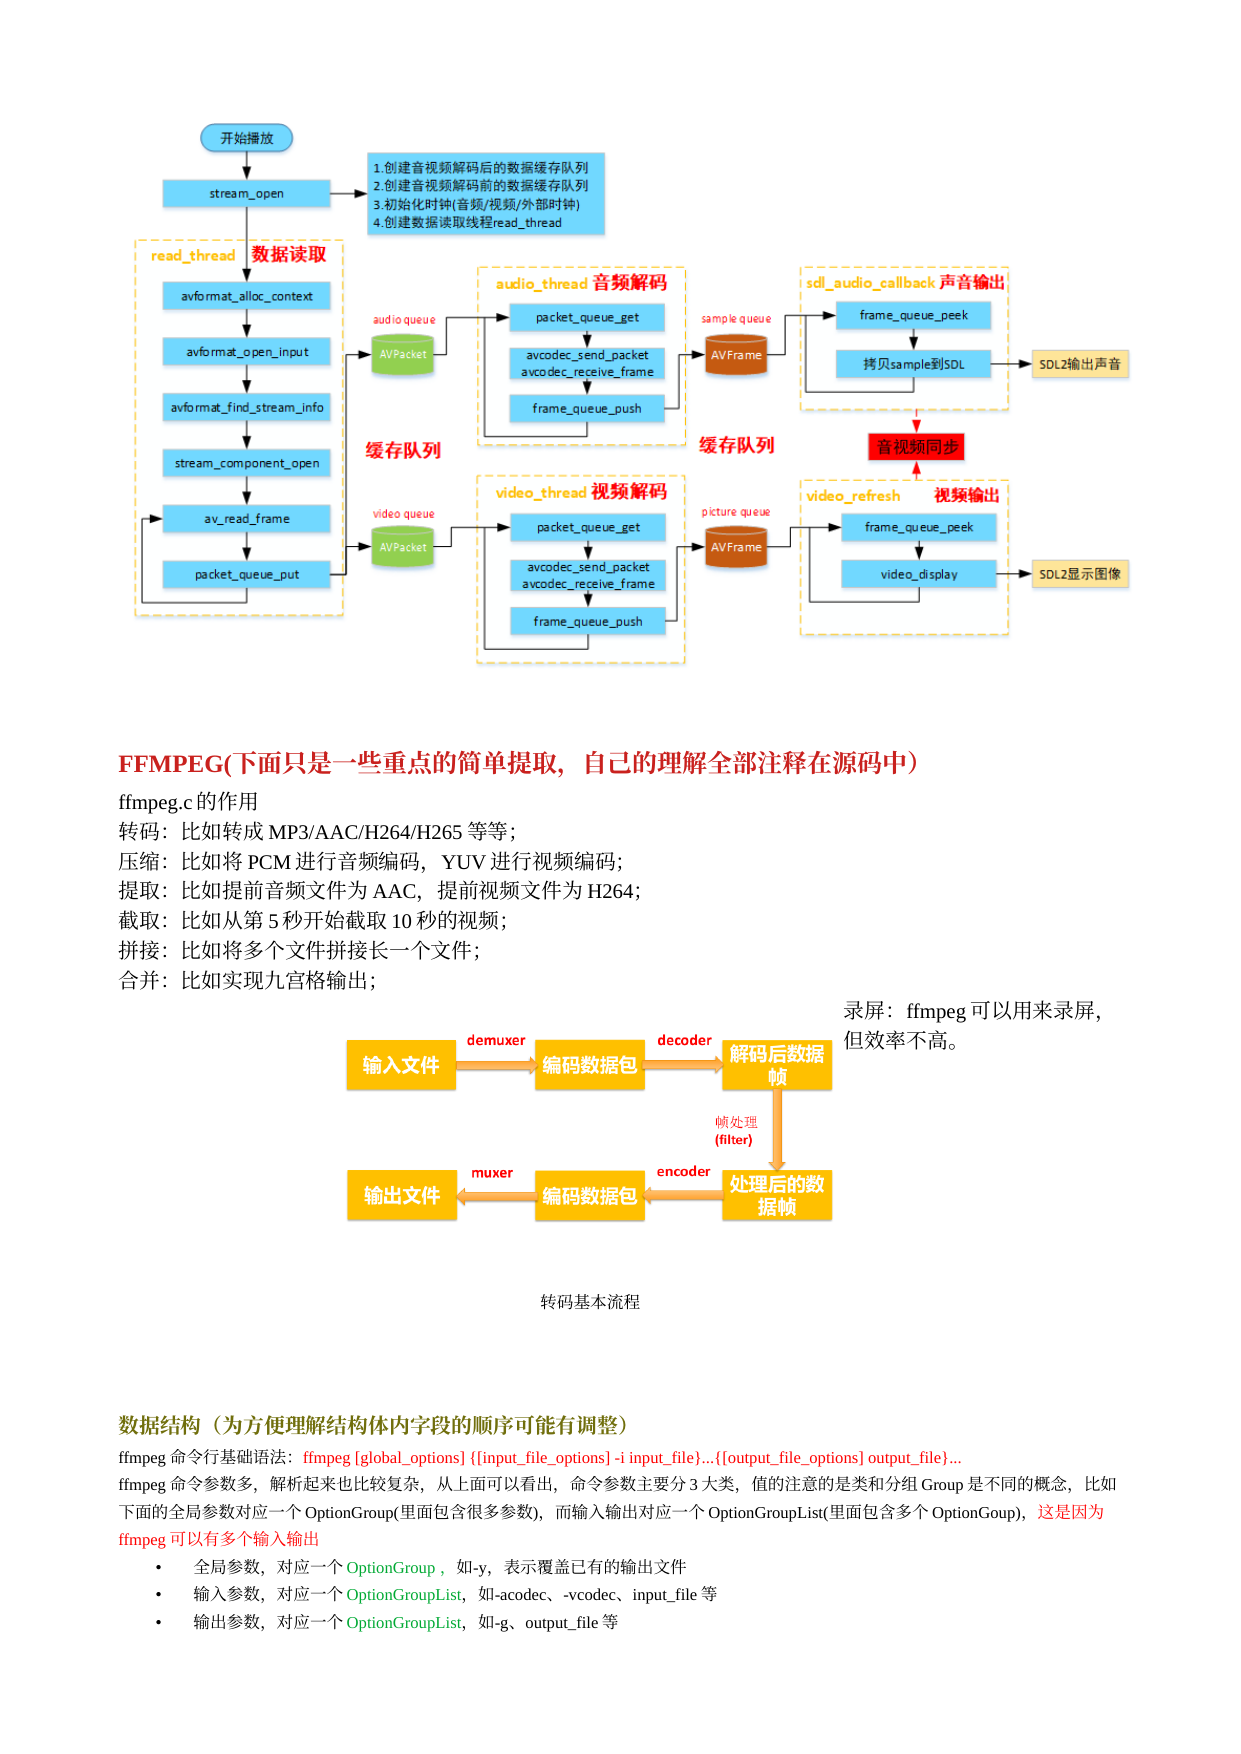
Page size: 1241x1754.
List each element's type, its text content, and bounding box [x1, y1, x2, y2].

picture [130, 121, 1134, 672]
text 压缩：⽐如将PCM进⾏⾳频编码，YUV进⾏视频编码； [118, 845, 1122, 875]
text ffmpeg.c的作⽤ [118, 785, 1122, 815]
list 全局参数，对应一个OptionGroup ，如-y，表示覆盖已有的输出文件 [156, 1554, 1122, 1578]
text 提取：⽐如提前⾳频⽂件为AAC，提前视频⽂件为H264； [118, 875, 1122, 905]
text ffmpeg命令行基础语法：ffmpeg [global_options] {[input_file_options] -i input_file}...{[output_file_options] output_file}... [118, 1444, 1122, 1468]
picture [337, 1021, 844, 1238]
text FFMPEG(下面只是一些重点的简单提取，自己的理解全部注释在源码中） [118, 744, 1122, 780]
text 数据结构（为方便理解结构体内字段的顺序可能有调整） [118, 1410, 1122, 1439]
list 输出参数，对应一个OptionGroupList，如-g、output_file等 [156, 1609, 1122, 1633]
text 录屏：ffmpeg可以⽤来录屏，但效率不⾼。 [118, 994, 1122, 1054]
text 截取：⽐如从第5秒开始截取10秒的视频； [118, 905, 1122, 935]
list 输入参数，对应一个OptionGroupList，如-acodec、-vcodec、input_file等 [156, 1582, 1122, 1606]
text 合并：⽐如实现九宫格输出； [118, 965, 1122, 994]
text 拼接：⽐如将多个⽂件拼接⻓⼀个⽂件； [118, 935, 1122, 965]
text ffmpeg命令参数多，解析起来也比较复杂，从上面可以看出，命令参数主要分3大类，值的注意的是类和分组Group是不同的概念，比如下面的全局参数对应一个OptionGroup(里面包含很多参数)，而输入输出对应一个OptionGroupList(里面包含多个OptionGoup)，这是因为ffmpeg可以有多个输入输出 [118, 1472, 1122, 1551]
text 转码：⽐如转成MP3/AAC/H264/H265等等； [118, 815, 1122, 845]
